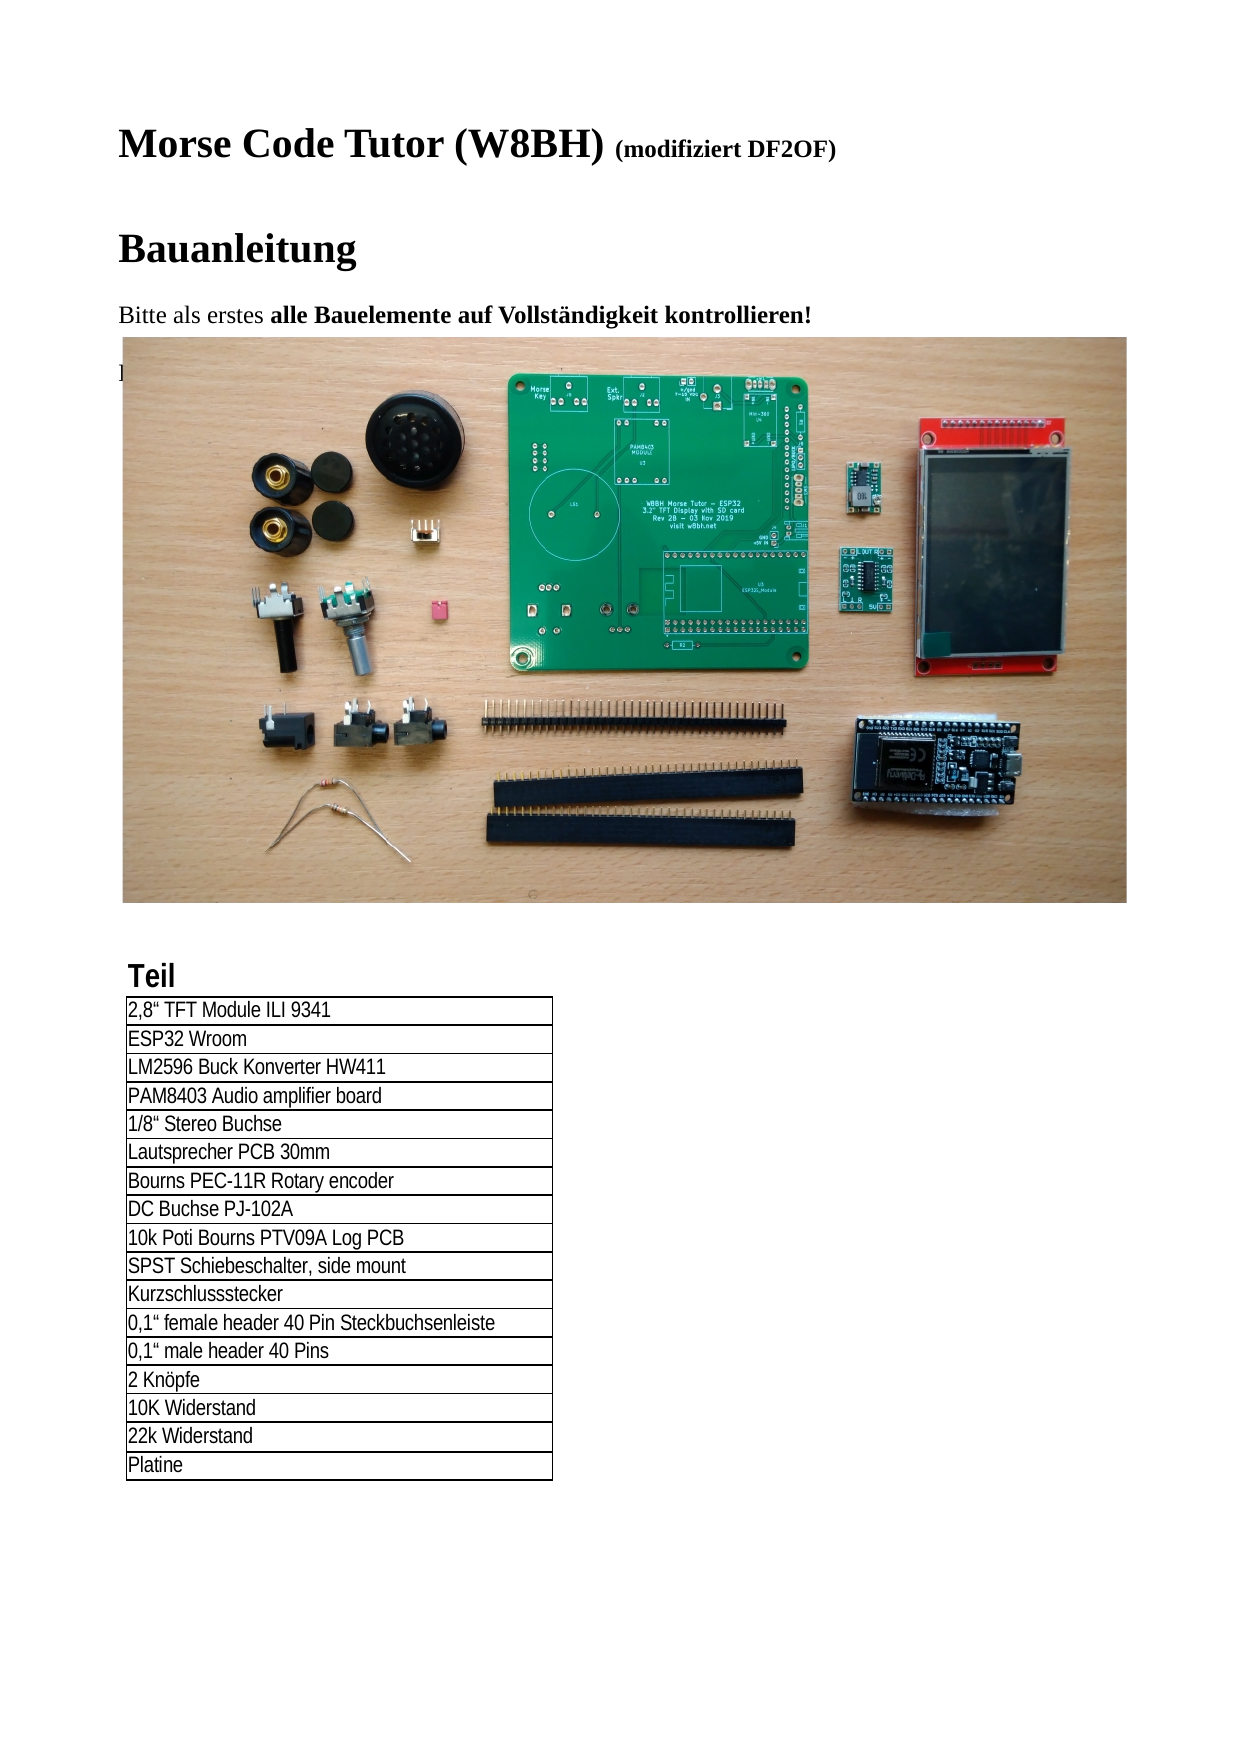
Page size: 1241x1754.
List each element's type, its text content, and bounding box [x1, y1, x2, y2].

text Morse Code Tutor (W8BH) (modifiziert DF2OF) [118, 118, 1122, 166]
picture [122, 337, 1127, 903]
text Bauanleitung [118, 223, 1122, 271]
text Bitte als erstes alle Bauelemente auf Vollständigkeit kontrollieren! [118, 300, 1122, 329]
